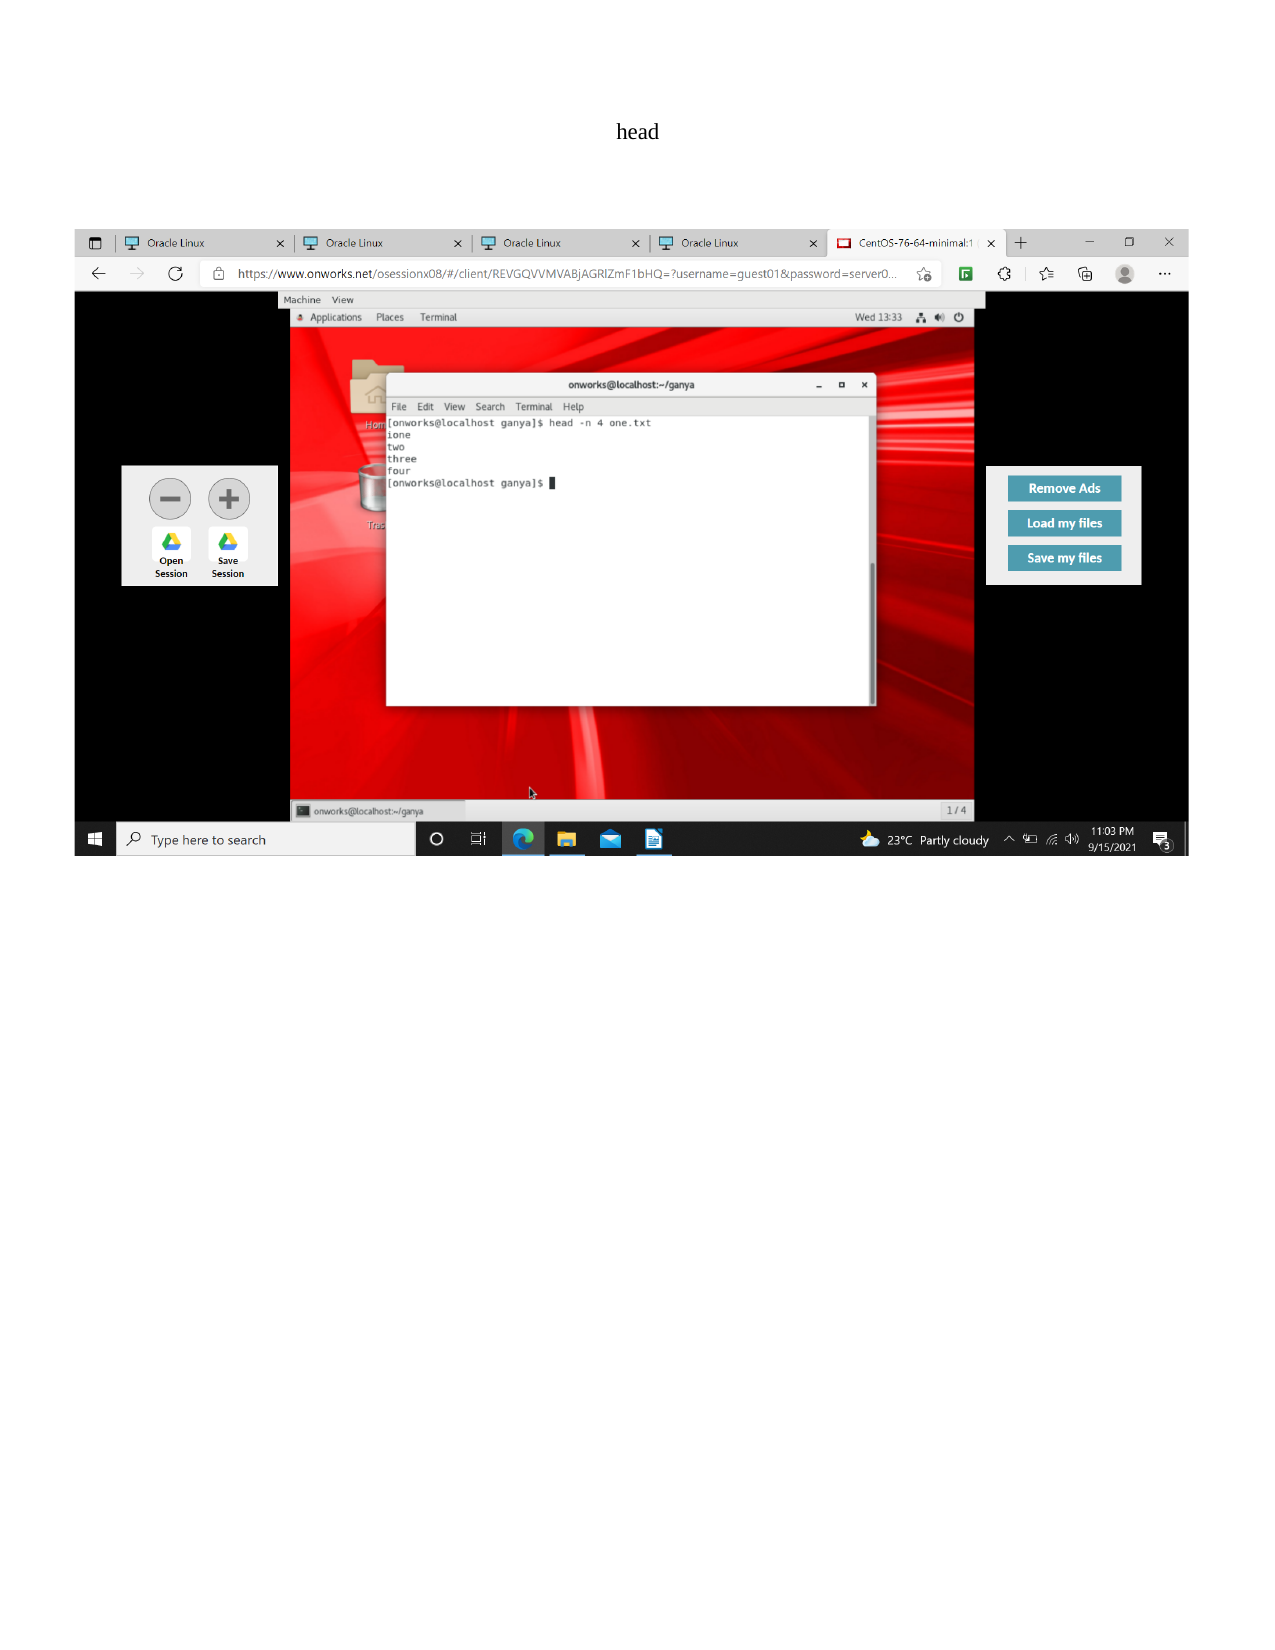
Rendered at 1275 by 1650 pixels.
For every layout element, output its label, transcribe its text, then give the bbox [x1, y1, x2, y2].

text head [118, 118, 1157, 144]
